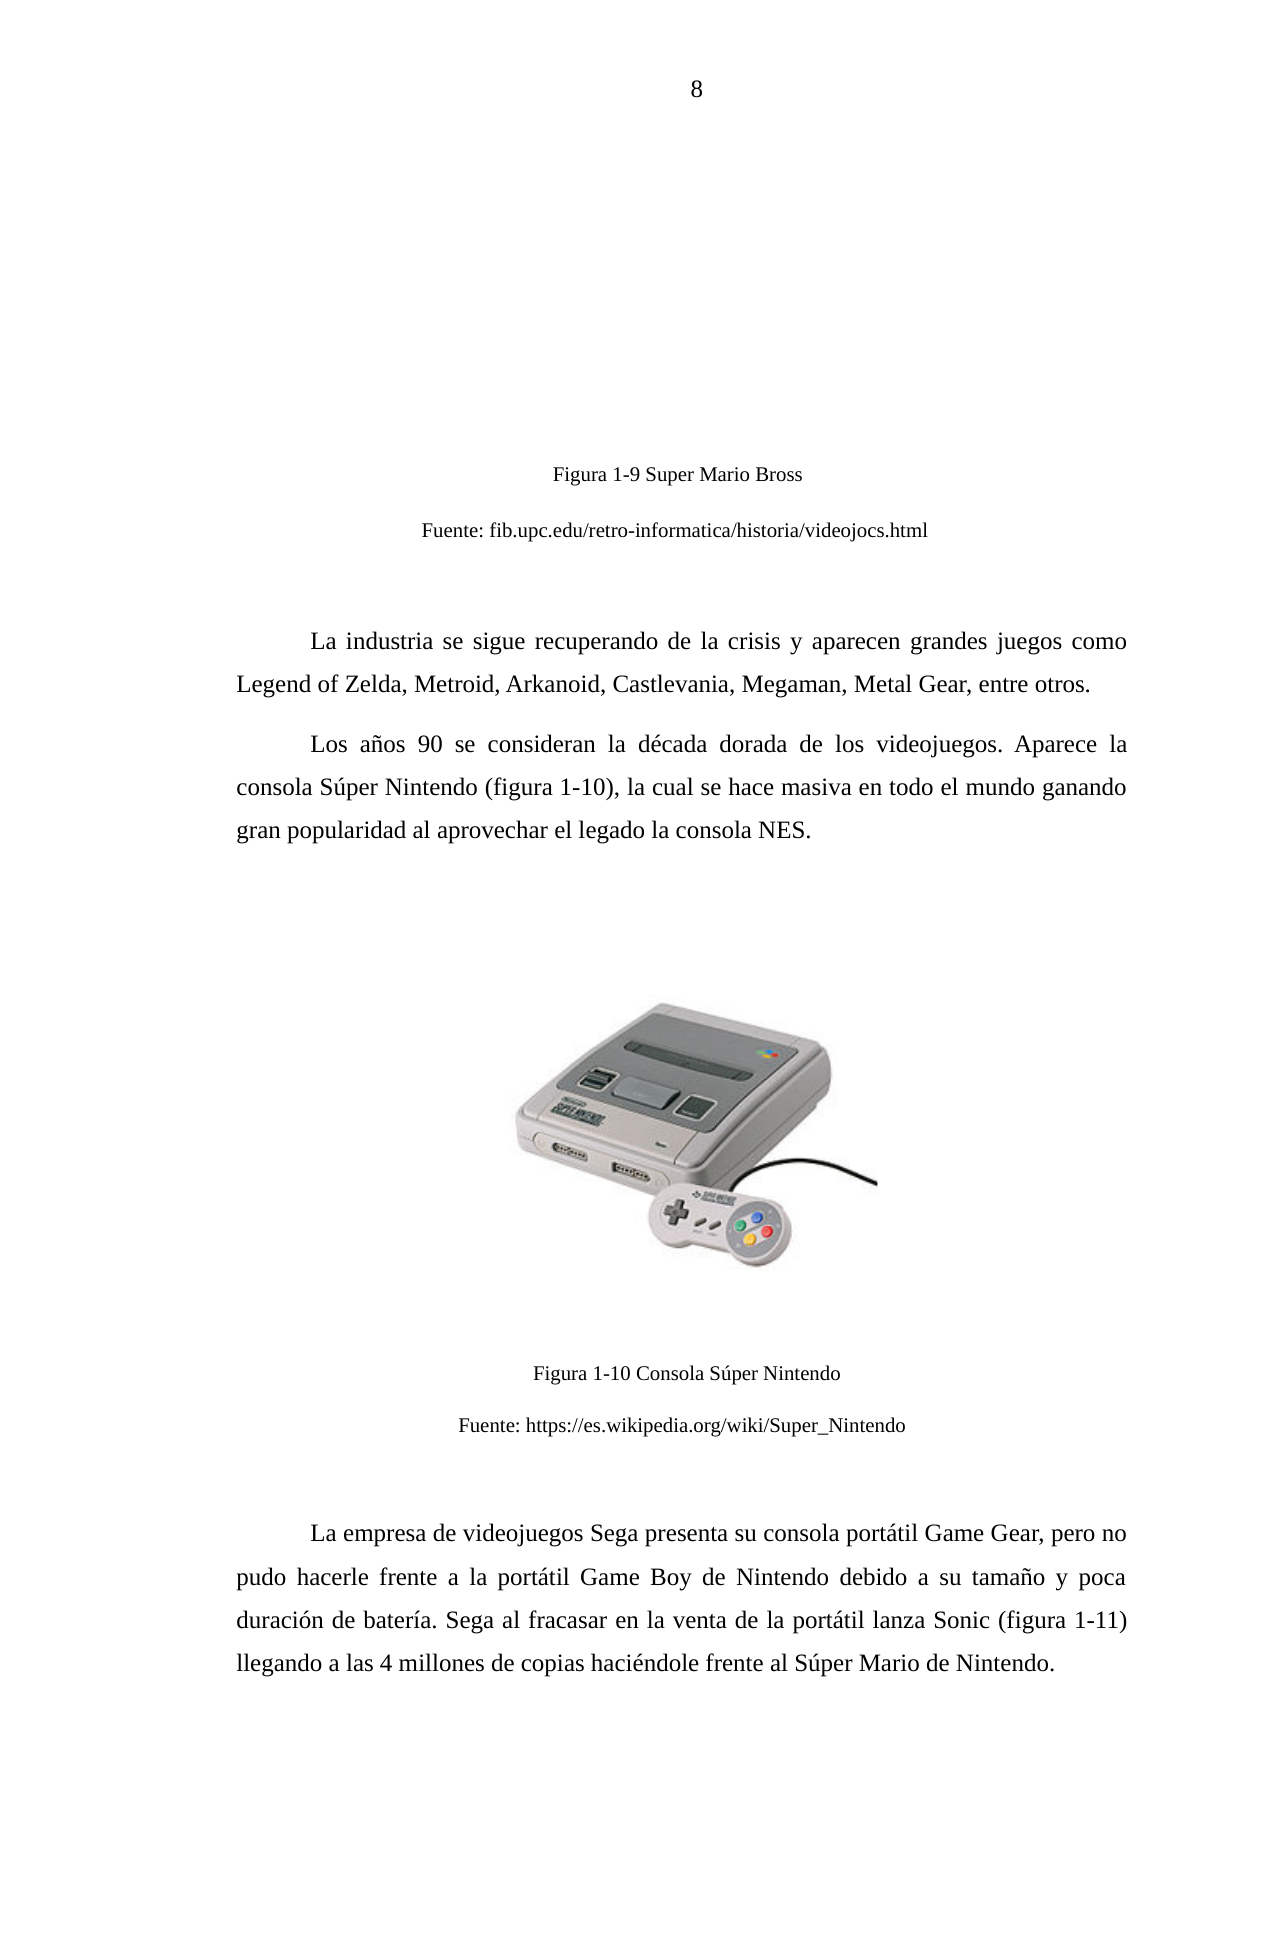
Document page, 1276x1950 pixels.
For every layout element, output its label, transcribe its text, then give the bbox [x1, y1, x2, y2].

text La industria se sigue recuperando de la crisis y aparecen grandes juegos como Legend of Zelda, Metroid, Arkanoid, Castlevania, Megaman, Metal Gear, entre otros. [236, 626, 1128, 698]
text Figura 1-9 Super Mario Bross [274, 462, 1128, 486]
text Fuente: https://es.wikipedia.org/wiki/Super_Nintendo [236, 1413, 1128, 1437]
text Fuente: fib.upc.edu/retro-informatica/historia/videojocs.html [274, 515, 1128, 543]
text Los años 90 se consideran la década dorada de los videojuegos. Aparece la consola Súper Nintendo (figura 1-10), la cual se hace masiva en todo el mundo ganando gran popularidad al aprovechar el legado la consola NES. [236, 729, 1128, 844]
text Figura 1-10 Consola Súper Nintendo [533, 1360, 1128, 1384]
text La empresa de videojuegos Sega presenta su consola portátil Game Gear, pero no pudo hacerle frente a la portátil Game Boy de Nintendo debido a su tamaño y poca duración de batería. Sega al fracasar en la venta de la portátil lanza Sonic (figura 1-11) llegando a las 4 millones de copias haciéndole frente al Súper Mario de Nintendo. [236, 1518, 1128, 1677]
